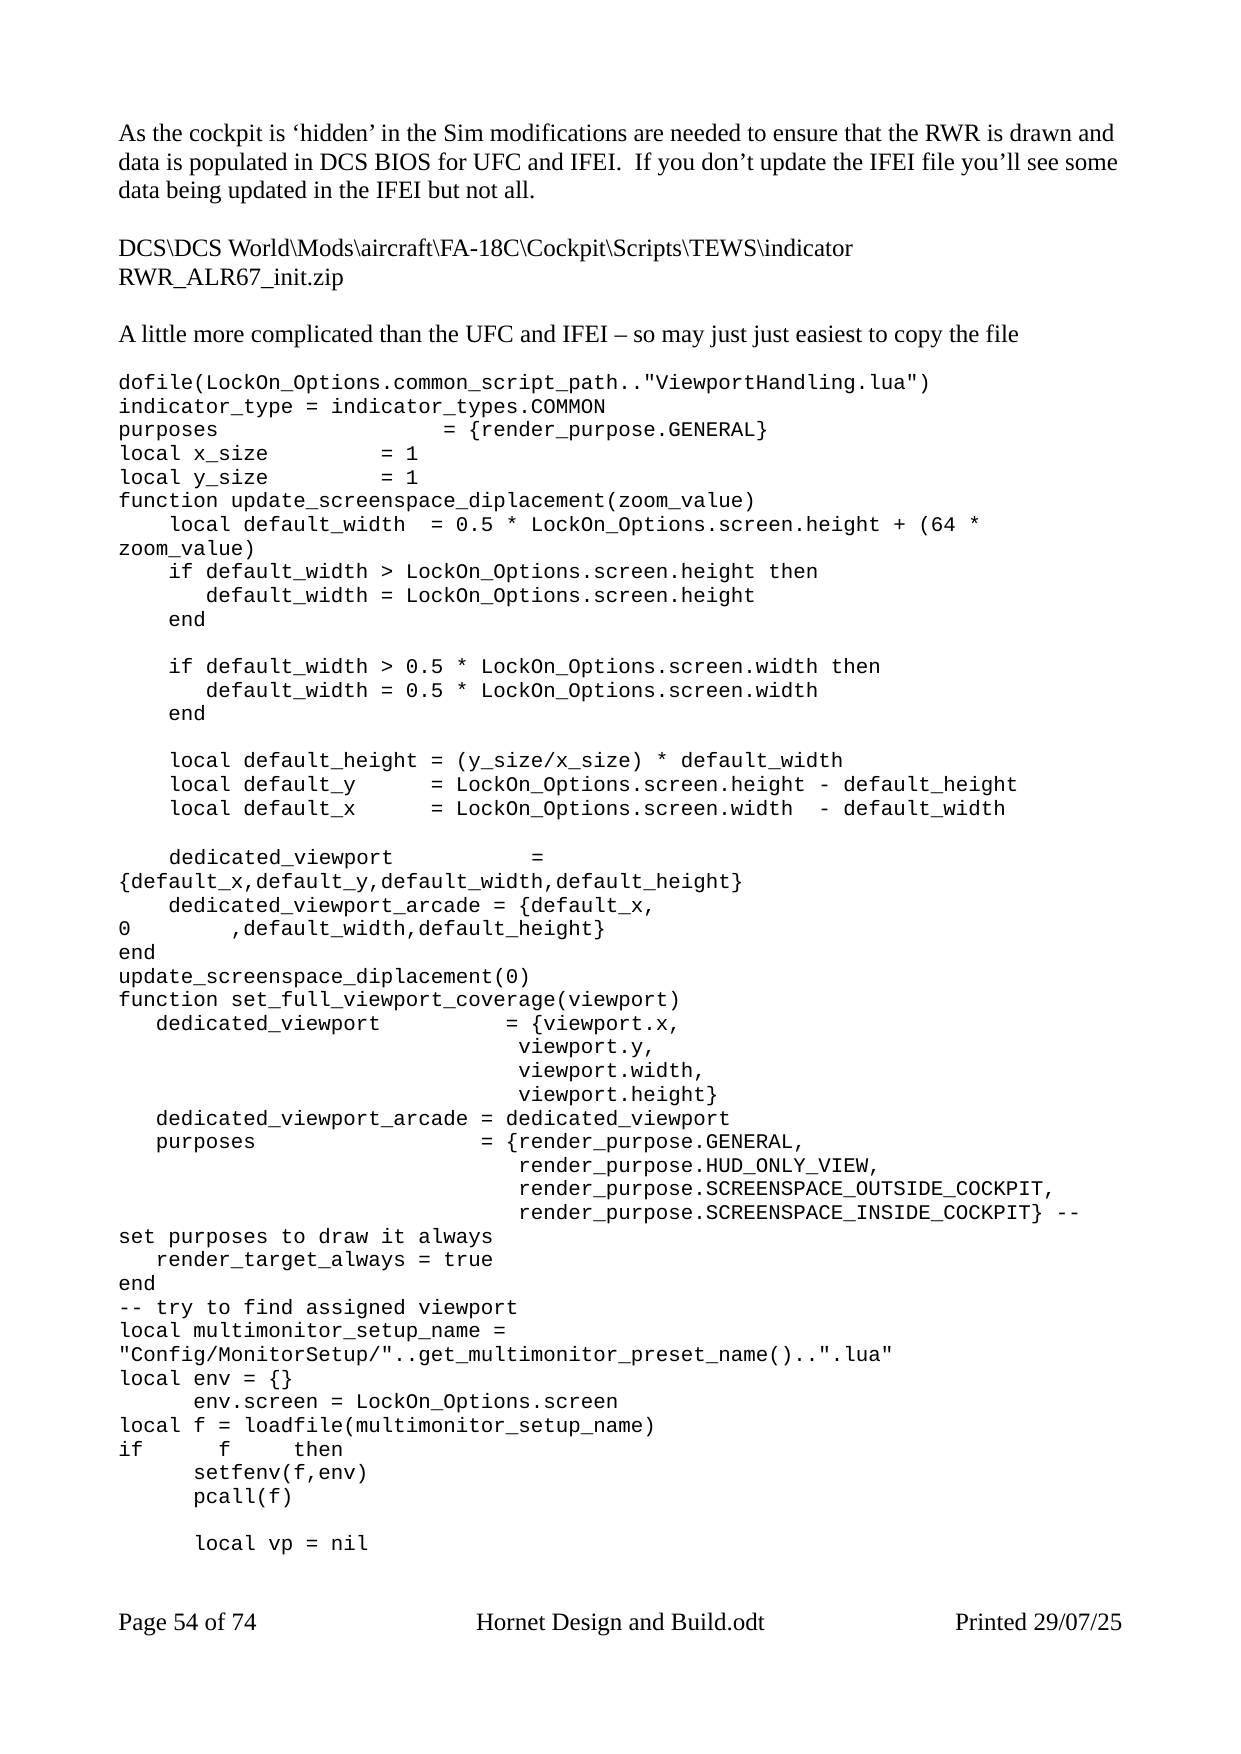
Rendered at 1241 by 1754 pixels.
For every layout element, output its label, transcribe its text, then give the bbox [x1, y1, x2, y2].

text end [118, 1273, 1122, 1297]
text A little more complicated than the UFC and IFEI – so may just just easiest to copy the file [118, 319, 1122, 348]
text viewport.y, [118, 1037, 1122, 1060]
text end [118, 609, 1122, 632]
text if default_width > LockOn_Options.screen.height then [118, 561, 1122, 585]
text default_width = 0.5 * LockOn_Options.screen.width [118, 679, 1122, 703]
text render_purpose.SCREENSPACE_INSIDE_COCKPIT} -- set purposes to draw it always [118, 1202, 1122, 1249]
text env.screen = LockOn_Options.screen [118, 1391, 1122, 1415]
text pcall(f) [118, 1486, 1122, 1509]
text purposes = {render_purpose.GENERAL, [118, 1131, 1122, 1155]
text dedicated_viewport = {default_x,default_y,default_width,default_height} [118, 846, 1122, 895]
text render_purpose.HUD_ONLY_VIEW, [118, 1155, 1122, 1178]
text indicator_type = indicator_types.COMMON [118, 396, 1122, 419]
text local vp = nil [118, 1533, 1122, 1557]
text function set_full_viewport_coverage(viewport) [118, 989, 1122, 1013]
text function update_screenspace_diplacement(zoom_value) [118, 490, 1122, 514]
text default_width = LockOn_Options.screen.height [118, 585, 1122, 609]
text RWR_ALR67_init.zip [118, 262, 1122, 291]
text local y_size = 1 [118, 467, 1122, 490]
text viewport.width, [118, 1060, 1122, 1084]
text local default_y = LockOn_Options.screen.height - default_height [118, 774, 1122, 798]
text local x_size = 1 [118, 443, 1122, 467]
text render_target_always = true [118, 1249, 1122, 1273]
text end [118, 703, 1122, 727]
text purposes = {render_purpose.GENERAL} [118, 419, 1122, 443]
text local default_width = 0.5 * LockOn_Options.screen.height + (64 * zoom_value) [118, 514, 1122, 561]
text dedicated_viewport_arcade = dedicated_viewport [118, 1107, 1122, 1131]
text local multimonitor_setup_name = "Config/MonitorSetup/"..get_multimonitor_preset_name()..".lua" [118, 1320, 1122, 1368]
text -- try to find assigned viewport [118, 1297, 1122, 1320]
text viewport.height} [118, 1084, 1122, 1107]
text DCS\DCS World\Mods\aircraft\FA-18C\Cockpit\Scripts\TEWS\indicator [118, 233, 1122, 262]
text local env = {} [118, 1368, 1122, 1391]
text As the cockpit is ‘hidden’ in the Sim modifications are needed to ensure that the RWR is drawn and data is populated in DCS BIOS for UFC and IFEI. If you don’t update the IFEI file you’ll see some data being updated in the IFEI but not all. [118, 118, 1122, 204]
text dedicated_viewport_arcade = {default_x, 0 ,default_width,default_height} [118, 895, 1122, 942]
text local f = loadfile(multimonitor_setup_name) [118, 1415, 1122, 1438]
text if default_width > 0.5 * LockOn_Options.screen.width then [118, 656, 1122, 679]
text local default_x = LockOn_Options.screen.width - default_width [118, 798, 1122, 821]
text update_screenspace_diplacement(0) [118, 966, 1122, 989]
text end [118, 942, 1122, 966]
text if f then [118, 1438, 1122, 1462]
text setfenv(f,env) [118, 1462, 1122, 1486]
text render_purpose.SCREENSPACE_OUTSIDE_COCKPIT, [118, 1178, 1122, 1202]
text dofile(LockOn_Options.common_script_path.."ViewportHandling.lua") [118, 372, 1122, 396]
text local default_height = (y_size/x_size) * default_width [118, 751, 1122, 774]
text dedicated_viewport = {viewport.x, [118, 1013, 1122, 1037]
